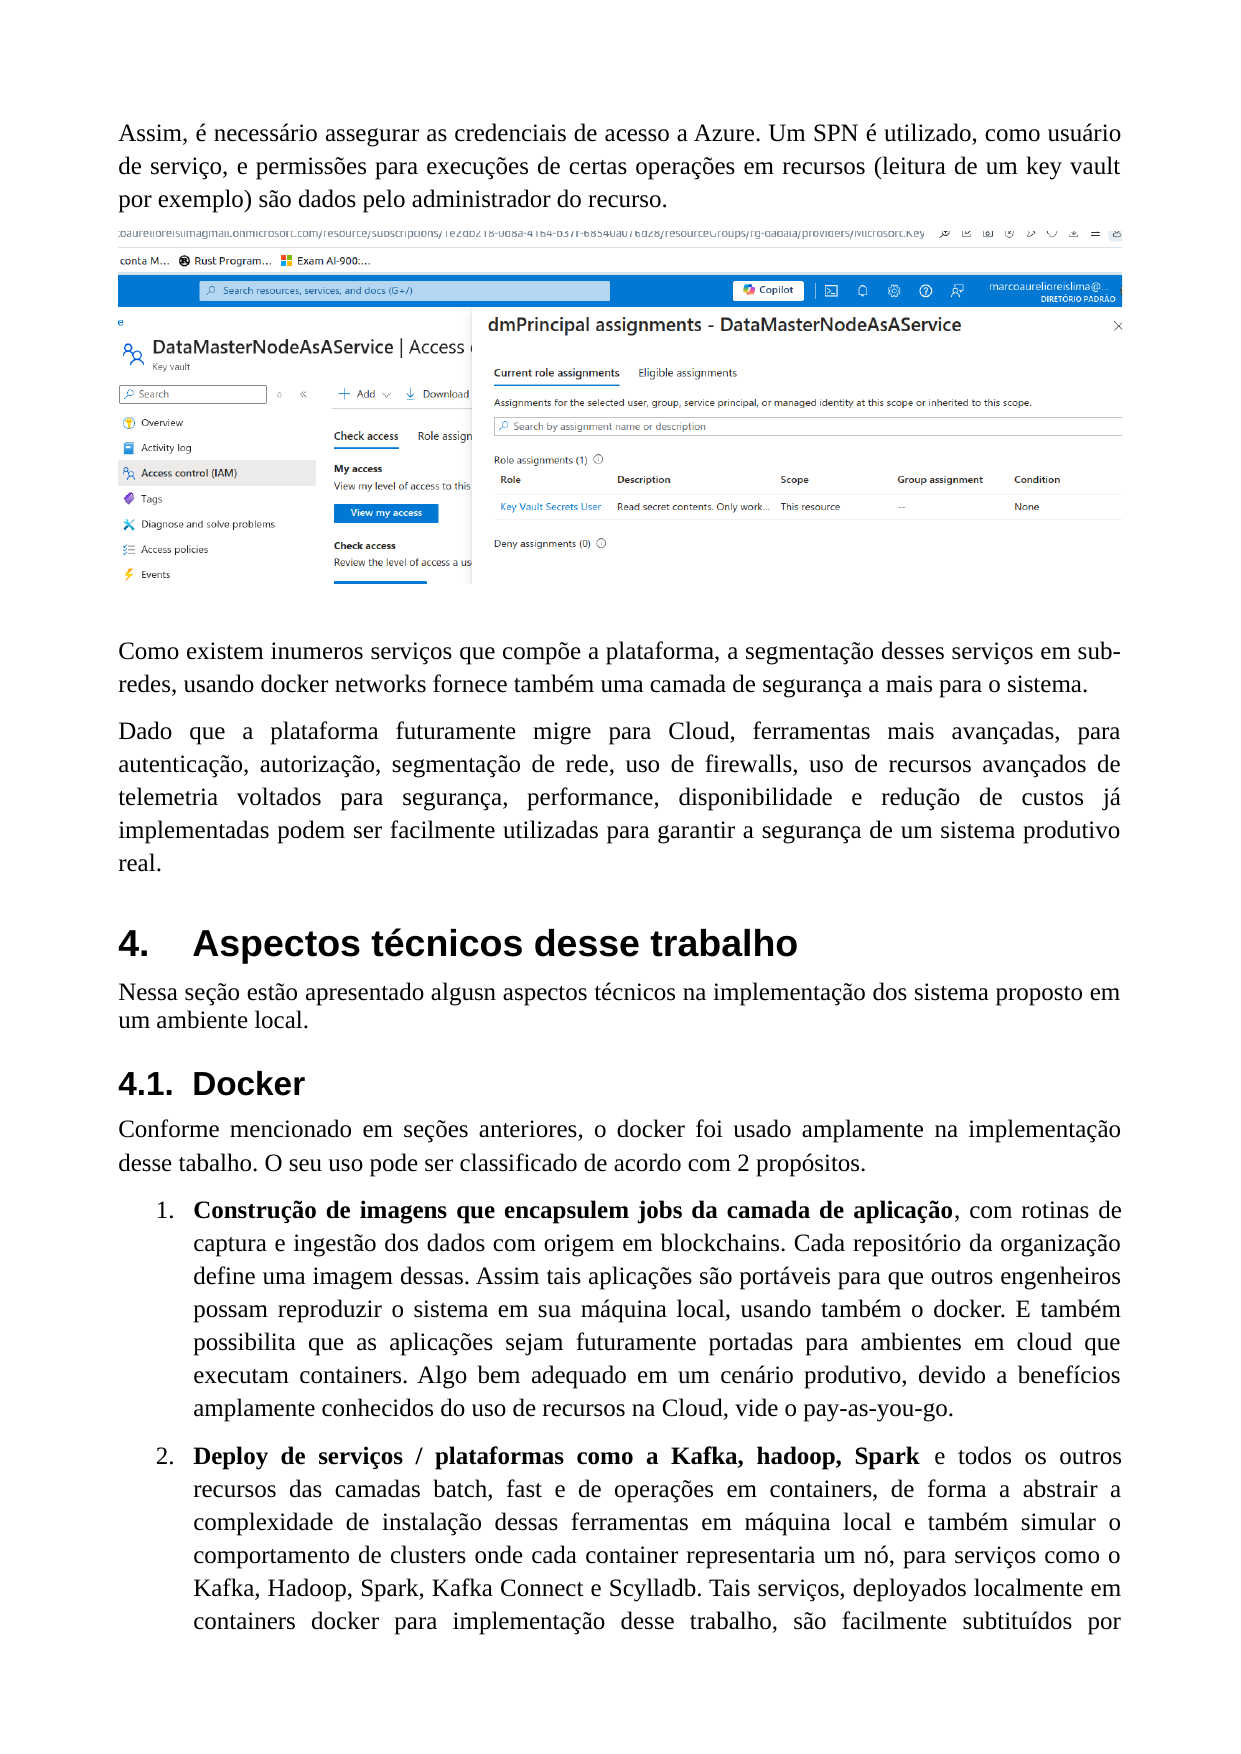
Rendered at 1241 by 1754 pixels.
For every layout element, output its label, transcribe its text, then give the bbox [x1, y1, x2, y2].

text Nessa seção estão apresentado algusn aspectos técnicos na implementação dos sistema proposto em um ambiente local. [118, 977, 1122, 1034]
list Deploy de serviços / plataformas como a Kafka, hadoop, Spark e todos os outros recursos das camadas batch, fast e de operações em containers, de forma a abstrair a complexidade de instalação dessas ferramentas em máquina local e também simular o comportamento de clusters onde cada container representaria um nó, para serviços como o Kafka, Hadoop, Spark, Kafka Connect e Scylladb. Tais serviços, deployados localmente em containers docker para implementação desse trabalho, são facilmente subtituídos por [156, 1441, 1122, 1635]
list Construção de imagens que encapsulem jobs da camada de aplicação, com rotinas de captura e ingestão dos dados com origem em blockchains. Cada repositório da organização define uma imagem dessas. Assim tais aplicações são portáveis para que outros engenheiros possam reproduzir o sistema em sua máquina local, usando também o docker. E também possibilita que as aplicações sejam futuramente portadas para ambientes em cloud que executam containers. Algo bem adequado em um cenário produtivo, devido a benefícios amplamente conhecidos do uso de recursos na Cloud, vide o pay-as-you-go. [156, 1195, 1122, 1422]
text Assim, é necessário assegurar as credenciais de acesso a Azure. Um SPN é utilizado, como usuário de serviço, e permissões para execuções de certas operações em recursos (leitura de um key vault por exemplo) são dados pelo administrador do recurso. [118, 118, 1122, 213]
subtitle Docker [118, 1064, 1122, 1102]
subtitle Aspectos técnicos desse trabalho [118, 921, 1122, 964]
text Conforme mencionado em seções anteriores, o docker foi usado amplamente na implementação desse tabalho. O seu uso pode ser classificado de acordo com 2 propósitos. [118, 1114, 1122, 1176]
text Dado que a plataforma futuramente migre para Cloud, ferramentas mais avançadas, para autenticação, autorização, segmentação de rede, uso de firewalls, uso de recursos avançados de telemetria voltados para segurança, performance, disponibilidade e redução de custos já implementadas podem ser facilmente utilizadas para garantir a segurança de um sistema produtivo real. [118, 716, 1122, 877]
picture [118, 231, 1123, 584]
text Como existem inumeros serviços que compõe a plataforma, a segmentação desses serviços em sub-redes, usando docker networks fornece também uma camada de segurança a mais para o sistema. [118, 636, 1122, 697]
